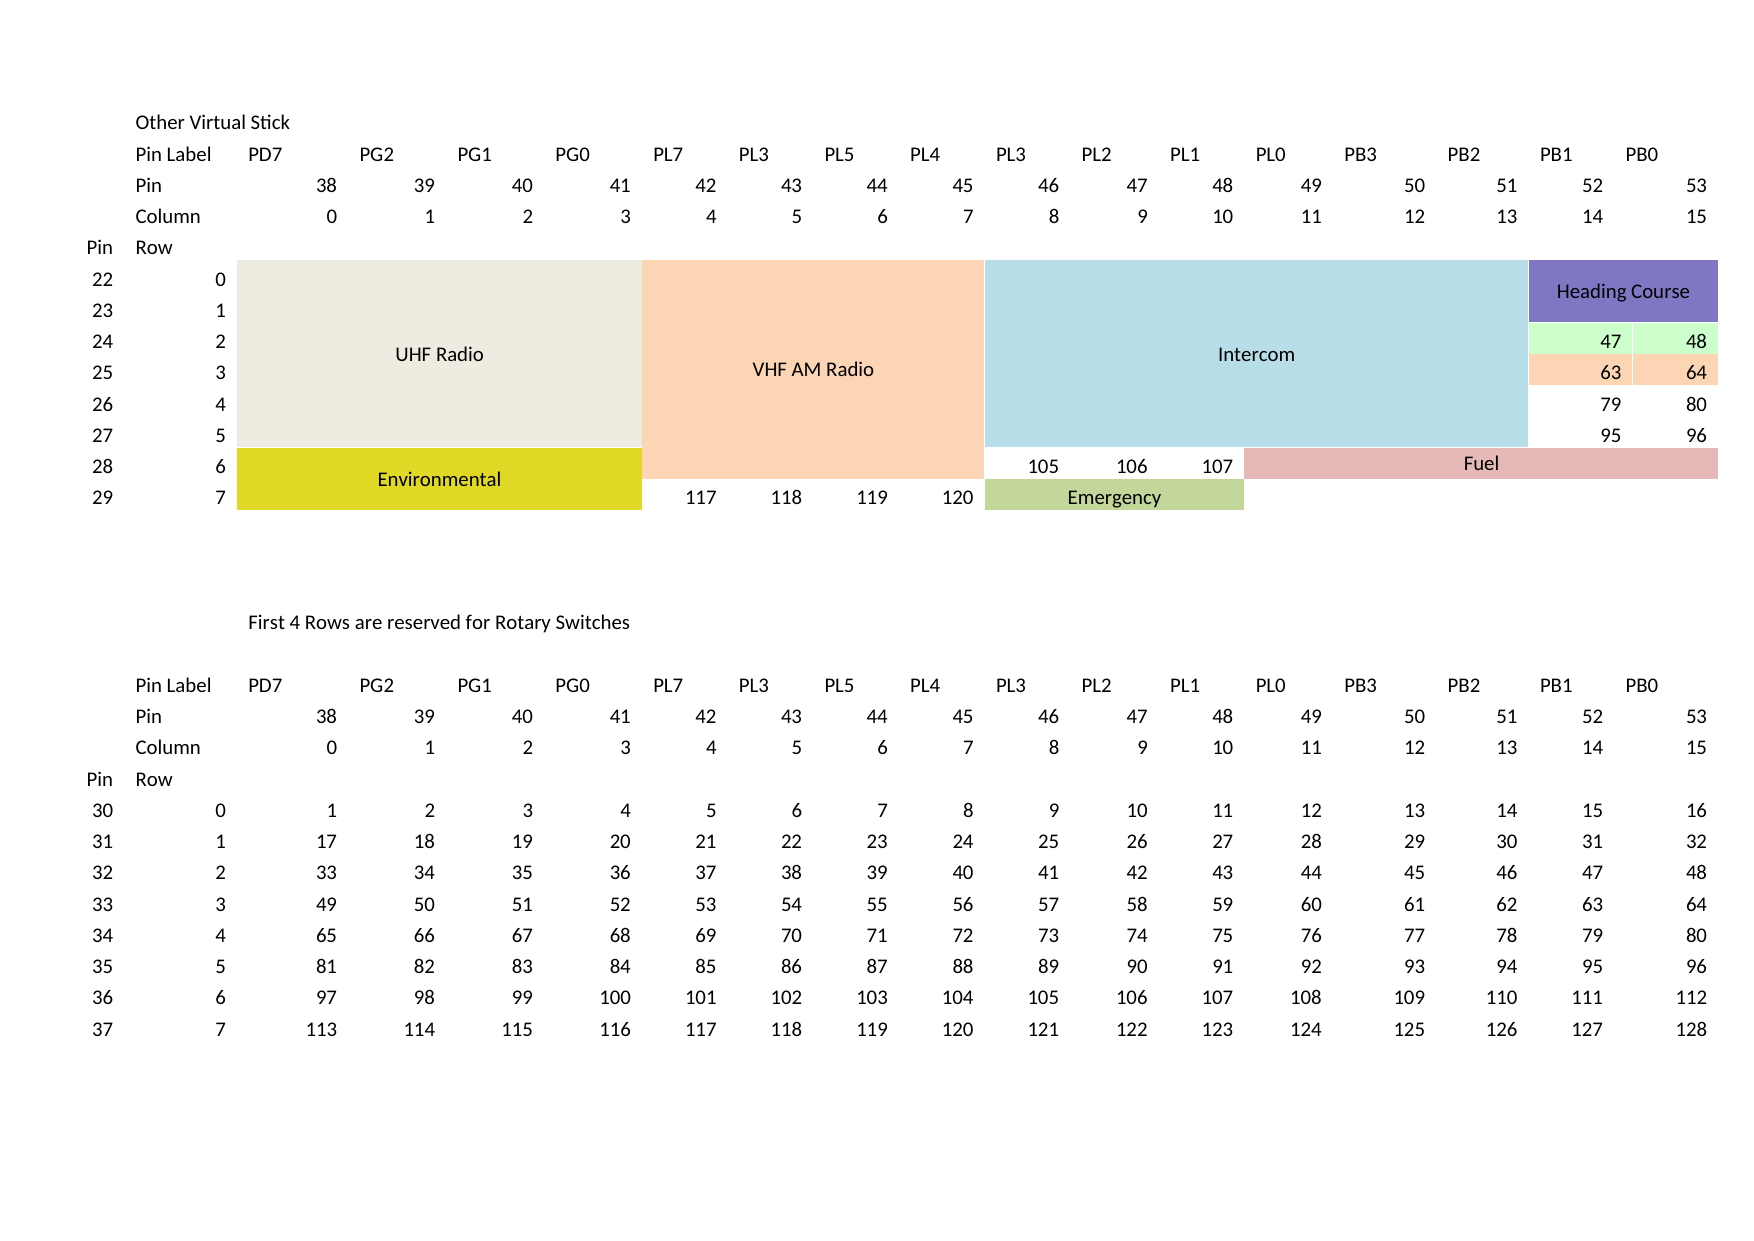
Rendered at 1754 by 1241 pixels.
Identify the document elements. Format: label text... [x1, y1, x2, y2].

table_cell 44 [1244, 854, 1333, 885]
table_cell 51 [1436, 698, 1528, 729]
table_cell [1614, 229, 1718, 260]
table_cell 22 [728, 823, 813, 854]
table_header [642, 104, 727, 135]
table_cell 60 [1244, 885, 1333, 916]
table_cell 21 [642, 823, 727, 854]
table_cell 119 [813, 479, 899, 510]
table_cell [1333, 541, 1436, 572]
table_cell 10 [1070, 791, 1159, 822]
table_cell 19 [446, 823, 544, 854]
table_cell [1529, 229, 1614, 260]
table_cell [1529, 573, 1614, 604]
table_cell [237, 635, 348, 666]
table_cell [985, 573, 1070, 604]
table_cell 46 [1436, 854, 1528, 885]
table_cell 2 [124, 323, 237, 354]
table_cell 109 [1333, 979, 1436, 1010]
table_cell 47 [1070, 698, 1159, 729]
table_cell [728, 229, 813, 260]
table_cell [124, 604, 237, 635]
table_cell 42 [1070, 854, 1159, 885]
table_cell 30 [1436, 823, 1528, 854]
table_cell 79 [1529, 916, 1614, 947]
table_cell [1614, 604, 1718, 635]
table_cell [544, 635, 642, 666]
table_cell [1070, 541, 1159, 572]
table_cell 52 [1529, 698, 1614, 729]
table_cell [1159, 635, 1244, 666]
table_cell 120 [899, 1010, 984, 1041]
table_cell 98 [348, 979, 446, 1010]
table_cell 80 [1633, 385, 1718, 416]
table_cell First 4 Rows are reserved for Rotary Switches [237, 604, 642, 635]
table_cell [1333, 573, 1436, 604]
table_cell PG1 [446, 666, 544, 697]
table_cell 72 [899, 916, 984, 947]
table_cell 28 [75, 448, 124, 479]
table_cell [544, 573, 642, 604]
table_cell [544, 510, 642, 541]
table_cell 83 [446, 948, 544, 979]
table_cell 2 [446, 198, 544, 229]
table_cell [1436, 541, 1528, 572]
table_cell [544, 541, 642, 572]
table_cell 32 [1614, 823, 1718, 854]
table_cell PG2 [348, 666, 446, 697]
table_cell 52 [1529, 166, 1614, 197]
table_cell 52 [544, 885, 642, 916]
table_cell 14 [1529, 729, 1614, 760]
table_header [1529, 104, 1614, 135]
table_cell [75, 166, 124, 197]
table_cell 85 [642, 948, 727, 979]
table_cell 122 [1070, 1010, 1159, 1041]
table_cell [985, 604, 1070, 635]
table_cell PL1 [1159, 666, 1244, 697]
table_cell 53 [1614, 166, 1718, 197]
table_cell 4 [124, 385, 237, 416]
table_cell PB3 [1333, 135, 1436, 166]
table_cell 46 [985, 698, 1070, 729]
table_cell [1159, 573, 1244, 604]
table_cell PG0 [544, 666, 642, 697]
table_cell 16 [1614, 791, 1718, 822]
table_cell [348, 510, 446, 541]
table_cell 45 [899, 698, 984, 729]
table_cell 65 [237, 916, 348, 947]
table_cell 40 [446, 698, 544, 729]
table_cell Environmental [237, 448, 642, 510]
table_cell [1529, 635, 1614, 666]
table_cell 110 [1436, 979, 1528, 1010]
table_cell 80 [1614, 916, 1718, 947]
table_cell 34 [348, 854, 446, 885]
table_cell PL3 [728, 135, 813, 166]
table_cell 11 [1244, 198, 1333, 229]
table_cell [75, 573, 124, 604]
table_header [985, 104, 1070, 135]
table_cell [446, 510, 544, 541]
table_cell 54 [728, 885, 813, 916]
table_cell 40 [446, 166, 544, 197]
table_cell 105 [985, 448, 1070, 479]
table_header [1333, 104, 1436, 135]
table_cell 32 [75, 854, 124, 885]
table_cell 64 [1614, 885, 1718, 916]
table_cell 41 [544, 166, 642, 197]
table_header [446, 104, 544, 135]
table_cell PL7 [642, 666, 727, 697]
table_cell 2 [124, 854, 237, 885]
table_cell [728, 510, 813, 541]
table_cell 3 [544, 729, 642, 760]
table_cell PB1 [1529, 666, 1614, 697]
table_cell 0 [237, 198, 348, 229]
table_cell PL5 [813, 135, 899, 166]
table_cell [446, 760, 544, 791]
table_cell 44 [813, 166, 899, 197]
table_cell 89 [985, 948, 1070, 979]
table_cell 100 [544, 979, 642, 1010]
table_cell 3 [124, 354, 237, 385]
table_cell 49 [1244, 166, 1333, 197]
table_cell PD7 [237, 135, 348, 166]
table_cell 5 [728, 729, 813, 760]
table_cell 11 [1244, 729, 1333, 760]
table_cell 36 [544, 854, 642, 885]
table_cell PL4 [899, 135, 984, 166]
table_cell 38 [237, 166, 348, 197]
table_cell [642, 635, 727, 666]
table_cell 10 [1159, 729, 1244, 760]
table_cell 99 [446, 979, 544, 1010]
table_cell 107 [1159, 979, 1244, 1010]
table_cell 38 [237, 698, 348, 729]
table_cell [75, 541, 124, 572]
table_cell 15 [1529, 791, 1614, 822]
table_cell [899, 510, 984, 541]
table_cell 114 [348, 1010, 446, 1041]
table_cell 107 [1159, 448, 1244, 479]
table_cell 25 [75, 354, 124, 385]
table_cell 2 [446, 729, 544, 760]
table_cell 47 [1070, 166, 1159, 197]
table_cell 50 [1333, 166, 1436, 197]
table_cell [348, 229, 446, 260]
table_cell [237, 760, 348, 791]
table_cell 24 [75, 323, 124, 354]
table_cell [899, 604, 984, 635]
table_cell 71 [813, 916, 899, 947]
table_cell 55 [813, 885, 899, 916]
table_cell 27 [1159, 823, 1244, 854]
table_cell 121 [985, 1010, 1070, 1041]
table_cell 62 [1436, 885, 1528, 916]
table_cell [642, 604, 727, 635]
table_cell UHF Radio [237, 260, 642, 447]
table_cell [985, 229, 1070, 260]
table_cell 112 [1614, 979, 1718, 1010]
table_header [899, 104, 984, 135]
table_cell [728, 541, 813, 572]
table_cell 61 [1333, 885, 1436, 916]
table_cell 37 [642, 854, 727, 885]
table_cell [728, 604, 813, 635]
table_cell 128 [1614, 1010, 1718, 1041]
table_cell 31 [1529, 823, 1614, 854]
table_cell 15 [1614, 729, 1718, 760]
table_cell 92 [1244, 948, 1333, 979]
table_cell 93 [1333, 948, 1436, 979]
table_cell 111 [1529, 979, 1614, 1010]
table_cell [75, 135, 124, 166]
table_cell 0 [237, 729, 348, 760]
table_cell 39 [813, 854, 899, 885]
table_cell 82 [348, 948, 446, 979]
table_cell 53 [1614, 698, 1718, 729]
table_cell 9 [1070, 198, 1159, 229]
table_cell [1244, 635, 1333, 666]
table_cell [544, 760, 642, 791]
table_cell PL0 [1244, 135, 1333, 166]
table_cell 6 [124, 448, 237, 479]
table_cell 45 [1333, 854, 1436, 885]
table_cell [1333, 760, 1436, 791]
table_cell Column [124, 729, 237, 760]
table_cell 96 [1633, 416, 1718, 447]
table_cell 35 [446, 854, 544, 885]
table_cell 116 [544, 1010, 642, 1041]
table_cell 47 [1529, 323, 1632, 354]
table_cell 36 [75, 979, 124, 1010]
table_cell [1244, 229, 1333, 260]
table_cell 46 [985, 166, 1070, 197]
table_cell 41 [985, 854, 1070, 885]
table_cell [348, 635, 446, 666]
table_cell 78 [1436, 916, 1528, 947]
table_cell 4 [642, 198, 727, 229]
table_cell 0 [124, 260, 237, 291]
table_cell [642, 573, 727, 604]
table_header [544, 104, 642, 135]
table_cell [985, 541, 1070, 572]
table_cell PL3 [985, 666, 1070, 697]
table_cell Pin [75, 229, 124, 260]
table_cell 40 [899, 854, 984, 885]
table_cell 8 [985, 198, 1070, 229]
table_cell 34 [75, 916, 124, 947]
table_cell Pin [124, 166, 237, 197]
table_cell Column [124, 198, 237, 229]
table_cell 29 [1333, 823, 1436, 854]
table_cell 126 [1436, 1010, 1528, 1041]
table_cell [728, 573, 813, 604]
table_cell [1070, 510, 1159, 541]
table_cell 7 [899, 198, 984, 229]
table_cell [985, 635, 1070, 666]
table_cell Fuel [1244, 448, 1718, 479]
table_cell [1614, 573, 1718, 604]
table_cell [446, 229, 544, 260]
table_cell 117 [642, 1010, 727, 1041]
table_cell PL2 [1070, 135, 1159, 166]
table_cell 29 [75, 479, 124, 510]
table_cell 4 [642, 729, 727, 760]
table_cell 48 [1159, 698, 1244, 729]
table_cell 70 [728, 916, 813, 947]
table_cell 12 [1244, 791, 1333, 822]
table_cell 28 [1244, 823, 1333, 854]
table_cell [446, 541, 544, 572]
table_cell [446, 573, 544, 604]
table_cell [1614, 760, 1718, 791]
table_cell 13 [1436, 198, 1528, 229]
table_cell PB2 [1436, 666, 1528, 697]
table_cell 4 [124, 916, 237, 947]
table_cell 3 [544, 198, 642, 229]
table_cell 63 [1529, 885, 1614, 916]
table_cell 8 [985, 729, 1070, 760]
table_cell [1244, 541, 1333, 572]
table_cell 50 [1333, 698, 1436, 729]
table_cell 9 [985, 791, 1070, 822]
table_cell PD7 [237, 666, 348, 697]
table_header [1244, 104, 1333, 135]
table_cell [728, 760, 813, 791]
table_cell [237, 510, 348, 541]
table_cell [1070, 229, 1159, 260]
table_cell 22 [75, 260, 124, 291]
table_cell 68 [544, 916, 642, 947]
table_cell 11 [1159, 791, 1244, 822]
table_cell 104 [899, 979, 984, 1010]
table_header [1436, 104, 1528, 135]
table_cell [1244, 760, 1333, 791]
table_cell Pin Label [124, 666, 237, 697]
table_cell [813, 229, 899, 260]
table_cell 123 [1159, 1010, 1244, 1041]
table_cell 95 [1529, 416, 1632, 447]
table_cell 14 [1529, 198, 1614, 229]
table_cell PB1 [1529, 135, 1614, 166]
table_cell 124 [1244, 1010, 1333, 1041]
table_header [1070, 104, 1159, 135]
table_cell 43 [1159, 854, 1244, 885]
table_cell 9 [1070, 729, 1159, 760]
table_cell [1244, 573, 1333, 604]
table_cell [1159, 229, 1244, 260]
table_cell [1159, 510, 1244, 541]
table_cell [75, 729, 124, 760]
table_cell 73 [985, 916, 1070, 947]
table_cell [124, 541, 237, 572]
table_cell 108 [1244, 979, 1333, 1010]
table_cell [544, 229, 642, 260]
table_cell [642, 760, 727, 791]
table_cell PL3 [985, 135, 1070, 166]
table_cell PG2 [348, 135, 446, 166]
table_cell [1070, 573, 1159, 604]
table_cell PL3 [728, 666, 813, 697]
table_cell 27 [75, 416, 124, 447]
table_cell 7 [813, 791, 899, 822]
table_cell [1614, 541, 1718, 572]
table_cell [75, 698, 124, 729]
table_cell 12 [1333, 729, 1436, 760]
table_cell [1244, 479, 1718, 510]
table_cell [1436, 510, 1528, 541]
table_header Other Virtual Stick [124, 104, 348, 135]
table_cell 106 [1070, 979, 1159, 1010]
table_cell [124, 635, 237, 666]
table_cell 43 [728, 166, 813, 197]
table_cell PL4 [899, 666, 984, 697]
table_cell 17 [237, 823, 348, 854]
table_cell 101 [642, 979, 727, 1010]
table_cell 115 [446, 1010, 544, 1041]
table_cell 56 [899, 885, 984, 916]
table_cell 5 [124, 416, 237, 447]
table_cell 18 [348, 823, 446, 854]
table_cell PB0 [1614, 135, 1718, 166]
table_cell 42 [642, 698, 727, 729]
table_header [813, 104, 899, 135]
table_cell [1244, 604, 1333, 635]
table_cell 23 [75, 291, 124, 322]
table_cell PL0 [1244, 666, 1333, 697]
table_cell [642, 541, 727, 572]
table_cell 97 [237, 979, 348, 1010]
table_cell 88 [899, 948, 984, 979]
table_cell 23 [813, 823, 899, 854]
table_cell [899, 635, 984, 666]
table_cell 77 [1333, 916, 1436, 947]
table_cell [75, 510, 124, 541]
table_cell 6 [124, 979, 237, 1010]
table_cell Row [124, 760, 237, 791]
table_cell PL7 [642, 135, 727, 166]
table_cell PL1 [1159, 135, 1244, 166]
table_cell [348, 760, 446, 791]
table_cell Emergency [985, 479, 1244, 510]
table_cell 38 [728, 854, 813, 885]
table_cell [899, 573, 984, 604]
table_cell 53 [642, 885, 727, 916]
table_cell 30 [75, 791, 124, 822]
table_cell Pin [124, 698, 237, 729]
table_cell 74 [1070, 916, 1159, 947]
table_cell [1333, 635, 1436, 666]
table_cell 86 [728, 948, 813, 979]
table_cell 6 [813, 729, 899, 760]
table_cell Pin [75, 760, 124, 791]
table_cell 51 [1436, 166, 1528, 197]
table_cell 41 [544, 698, 642, 729]
table_cell 13 [1436, 729, 1528, 760]
table_cell 87 [813, 948, 899, 979]
table_cell 103 [813, 979, 899, 1010]
table_cell 94 [1436, 948, 1528, 979]
table_cell [348, 541, 446, 572]
table_cell 37 [75, 1010, 124, 1041]
table_cell PG1 [446, 135, 544, 166]
table_cell 84 [544, 948, 642, 979]
table_cell 39 [348, 698, 446, 729]
table_cell 57 [985, 885, 1070, 916]
table_cell [1529, 541, 1614, 572]
table_cell 59 [1159, 885, 1244, 916]
table_header [1614, 104, 1718, 135]
table_cell [446, 635, 544, 666]
table_cell 81 [237, 948, 348, 979]
table_cell 67 [446, 916, 544, 947]
table_cell 64 [1633, 354, 1718, 385]
table_cell 79 [1529, 385, 1632, 416]
table_cell [642, 510, 727, 541]
table_cell [1436, 760, 1528, 791]
table_cell [348, 573, 446, 604]
table_cell 69 [642, 916, 727, 947]
table_cell [1070, 635, 1159, 666]
table_cell PB0 [1614, 666, 1718, 697]
table_cell [1436, 635, 1528, 666]
table_cell 5 [124, 948, 237, 979]
table_cell [813, 541, 899, 572]
table_cell PB3 [1333, 666, 1436, 697]
table_cell [1614, 510, 1718, 541]
table_cell 26 [1070, 823, 1159, 854]
table_cell [1436, 573, 1528, 604]
table_cell [899, 541, 984, 572]
table_cell 6 [728, 791, 813, 822]
table_cell 63 [1529, 354, 1632, 385]
table_cell 5 [728, 198, 813, 229]
table_cell 6 [813, 198, 899, 229]
table_cell 1 [124, 823, 237, 854]
table_cell [813, 604, 899, 635]
table_cell [1070, 760, 1159, 791]
table_cell 44 [813, 698, 899, 729]
table_header [75, 104, 124, 135]
table_cell 95 [1529, 948, 1614, 979]
table_cell [1070, 604, 1159, 635]
table_cell Intercom [985, 260, 1528, 447]
table_cell 20 [544, 823, 642, 854]
table_cell 102 [728, 979, 813, 1010]
table_cell [728, 635, 813, 666]
table_cell PB2 [1436, 135, 1528, 166]
table_cell 31 [75, 823, 124, 854]
table_cell 66 [348, 916, 446, 947]
table_cell [1159, 760, 1244, 791]
table_cell 1 [237, 791, 348, 822]
table_cell 51 [446, 885, 544, 916]
table_cell 1 [348, 198, 446, 229]
table_cell 26 [75, 385, 124, 416]
table_cell 7 [899, 729, 984, 760]
table_cell 105 [985, 979, 1070, 1010]
table_cell [899, 229, 984, 260]
table_cell 58 [1070, 885, 1159, 916]
table_cell [1333, 604, 1436, 635]
table_cell 75 [1159, 916, 1244, 947]
table_cell [75, 666, 124, 697]
table_cell 49 [237, 885, 348, 916]
table_cell 5 [642, 791, 727, 822]
table_cell 7 [124, 479, 237, 510]
table_cell 76 [1244, 916, 1333, 947]
table_cell [237, 229, 348, 260]
table_cell 1 [348, 729, 446, 760]
table_cell 33 [237, 854, 348, 885]
table_cell 13 [1333, 791, 1436, 822]
table_cell [1436, 604, 1528, 635]
table_cell [237, 573, 348, 604]
table_cell 15 [1614, 198, 1718, 229]
table_cell 106 [1070, 448, 1159, 479]
table_cell [1436, 229, 1528, 260]
table_header [728, 104, 813, 135]
table_cell [985, 510, 1070, 541]
table_cell [985, 760, 1070, 791]
table_cell Pin Label [124, 135, 237, 166]
table_cell [1333, 229, 1436, 260]
table_cell [1529, 604, 1614, 635]
table_cell 2 [348, 791, 446, 822]
table_cell 7 [124, 1010, 237, 1041]
table_cell PL2 [1070, 666, 1159, 697]
table_cell [813, 760, 899, 791]
table_header [348, 104, 446, 135]
table_cell 3 [124, 885, 237, 916]
table_cell [813, 573, 899, 604]
table_cell [813, 510, 899, 541]
table_cell 90 [1070, 948, 1159, 979]
table_cell 8 [899, 791, 984, 822]
table_cell PL5 [813, 666, 899, 697]
table_cell 96 [1614, 948, 1718, 979]
table_cell 47 [1529, 854, 1614, 885]
table_cell 42 [642, 166, 727, 197]
table_cell [1529, 510, 1614, 541]
table_cell 43 [728, 698, 813, 729]
table_cell 120 [899, 479, 984, 510]
table_cell 10 [1159, 198, 1244, 229]
table_cell 118 [728, 479, 813, 510]
table_cell [1159, 541, 1244, 572]
table_cell 118 [728, 1010, 813, 1041]
table_cell [1159, 604, 1244, 635]
table_cell [75, 604, 124, 635]
table_cell [1244, 510, 1333, 541]
table_cell [642, 229, 727, 260]
table_cell 113 [237, 1010, 348, 1041]
table_header [1159, 104, 1244, 135]
table_cell 35 [75, 948, 124, 979]
table_cell 127 [1529, 1010, 1614, 1041]
table_cell 91 [1159, 948, 1244, 979]
table_cell [75, 635, 124, 666]
table_cell [1333, 510, 1436, 541]
table_cell [899, 760, 984, 791]
table_cell [124, 573, 237, 604]
table_cell [1614, 635, 1718, 666]
table_cell 33 [75, 885, 124, 916]
table_cell 1 [124, 291, 237, 322]
table_cell 117 [642, 479, 727, 510]
table_cell [75, 198, 124, 229]
table_cell Row [124, 229, 237, 260]
table_cell 45 [899, 166, 984, 197]
table_cell 3 [446, 791, 544, 822]
table_cell 48 [1614, 854, 1718, 885]
table_cell [237, 541, 348, 572]
table_cell 49 [1244, 698, 1333, 729]
table_cell 12 [1333, 198, 1436, 229]
table_cell 50 [348, 885, 446, 916]
table_cell 14 [1436, 791, 1528, 822]
table_cell [813, 635, 899, 666]
table_cell Heading Course [1529, 260, 1718, 322]
table_cell 4 [544, 791, 642, 822]
table_cell PG0 [544, 135, 642, 166]
table_cell VHF AM Radio [642, 260, 984, 479]
table_cell 39 [348, 166, 446, 197]
table_cell 125 [1333, 1010, 1436, 1041]
table_cell [124, 510, 237, 541]
table_cell 48 [1633, 323, 1718, 354]
table_cell 24 [899, 823, 984, 854]
table_cell [1529, 760, 1614, 791]
table_cell 0 [124, 791, 237, 822]
table_cell 25 [985, 823, 1070, 854]
table_cell 119 [813, 1010, 899, 1041]
table_cell 48 [1159, 166, 1244, 197]
